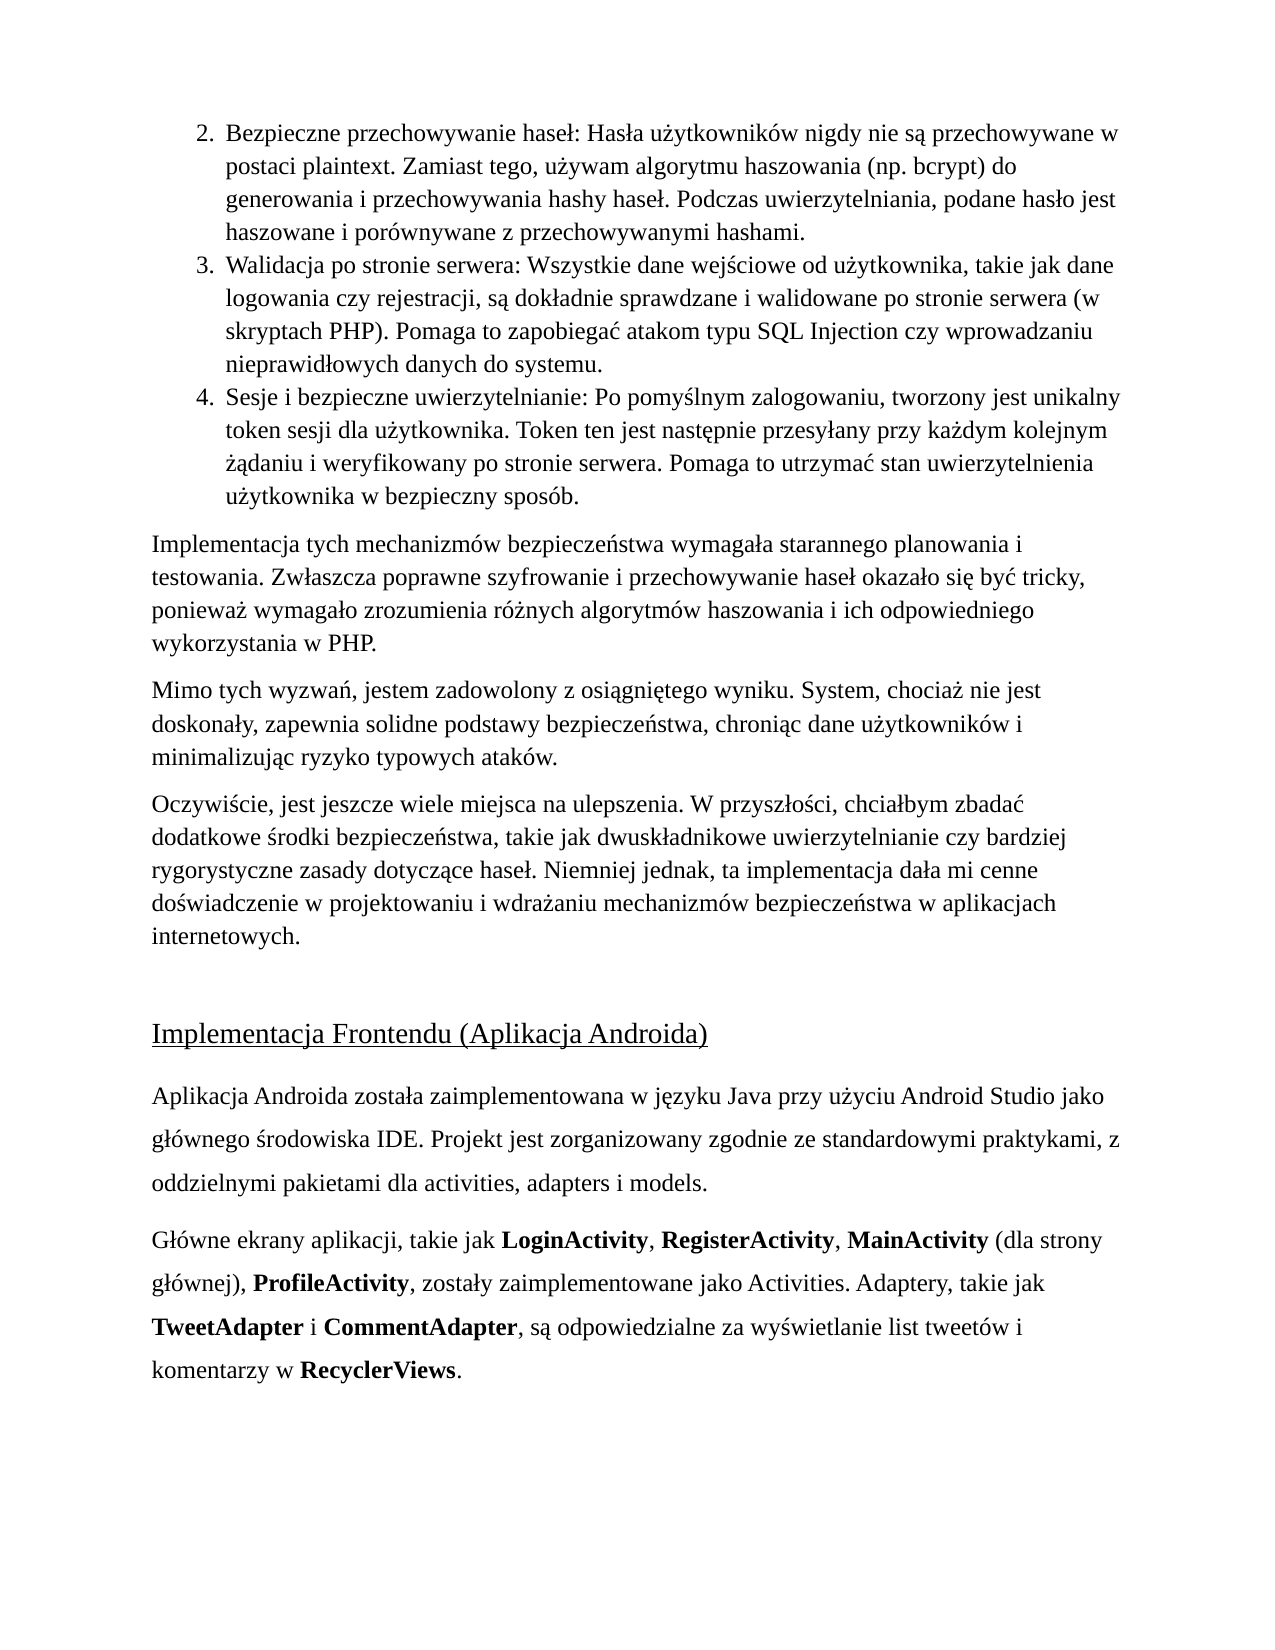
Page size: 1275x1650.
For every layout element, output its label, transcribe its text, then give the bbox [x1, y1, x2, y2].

text Implementacja tych mechanizmów bezpieczeństwa wymagała starannego planowania i testowania. Zwłaszcza poprawne szyfrowanie i przechowywanie haseł okazało się być tricky, ponieważ wymagało zrozumienia różnych algorytmów haszowania i ich odpowiedniego wykorzystania w PHP. [151, 529, 1123, 657]
list Walidacja po stronie serwera: Wszystkie dane wejściowe od użytkownika, takie jak dane logowania czy rejestracji, są dokładnie sprawdzane i walidowane po stronie serwera (w skryptach PHP). Pomaga to zapobiegać atakom typu SQL Injection czy wprowadzaniu nieprawidłowych danych do systemu. [196, 250, 1123, 378]
text Główne ekrany aplikacji, takie jak LoginActivity, RegisterActivity, MainActivity (dla strony głównej), ProfileActivity, zostały zaimplementowane jako Activities. Adaptery, takie jak TweetAdapter i CommentAdapter, są odpowiedzialne za wyświetlanie list tweetów i komentarzy w RecyclerViews. [151, 1225, 1123, 1383]
text Implementacja Frontendu (Aplikacja Androida) [151, 1017, 1123, 1050]
text Mimo tych wyzwań, jestem zadowolony z osiągniętego wyniku. System, chociaż nie jest doskonały, zapewnia solidne podstawy bezpieczeństwa, chroniąc dane użytkowników i minimalizując ryzyko typowych ataków. [151, 676, 1123, 770]
text Aplikacja Androida została zaimplementowana w języku Java przy użyciu Android Studio jako głównego środowiska IDE. Projekt jest zorganizowany zgodnie ze standardowymi praktykami, z oddzielnymi pakietami dla activities, adapters i models. [151, 1081, 1123, 1196]
list Sesje i bezpieczne uwierzytelnianie: Po pomyślnym zalogowaniu, tworzony jest unikalny token sesji dla użytkownika. Token ten jest następnie przesyłany przy każdym kolejnym żądaniu i weryfikowany po stronie serwera. Pomaga to utrzymać stan uwierzytelnienia użytkownika w bezpieczny sposób. [196, 382, 1123, 510]
text Oczywiście, jest jeszcze wiele miejsca na ulepszenia. W przyszłości, chciałbym zbadać dodatkowe środki bezpieczeństwa, takie jak dwuskładnikowe uwierzytelnianie czy bardziej rygorystyczne zasady dotyczące haseł. Niemniej jednak, ta implementacja dała mi cenne doświadczenie w projektowaniu i wdrażaniu mechanizmów bezpieczeństwa w aplikacjach internetowych. [151, 789, 1123, 950]
list Bezpieczne przechowywanie haseł: Hasła użytkowników nigdy nie są przechowywane w postaci plaintext. Zamiast tego, używam algorytmu haszowania (np. bcrypt) do generowania i przechowywania hashy haseł. Podczas uwierzytelniania, podane hasło jest haszowane i porównywane z przechowywanymi hashami. [196, 118, 1123, 246]
